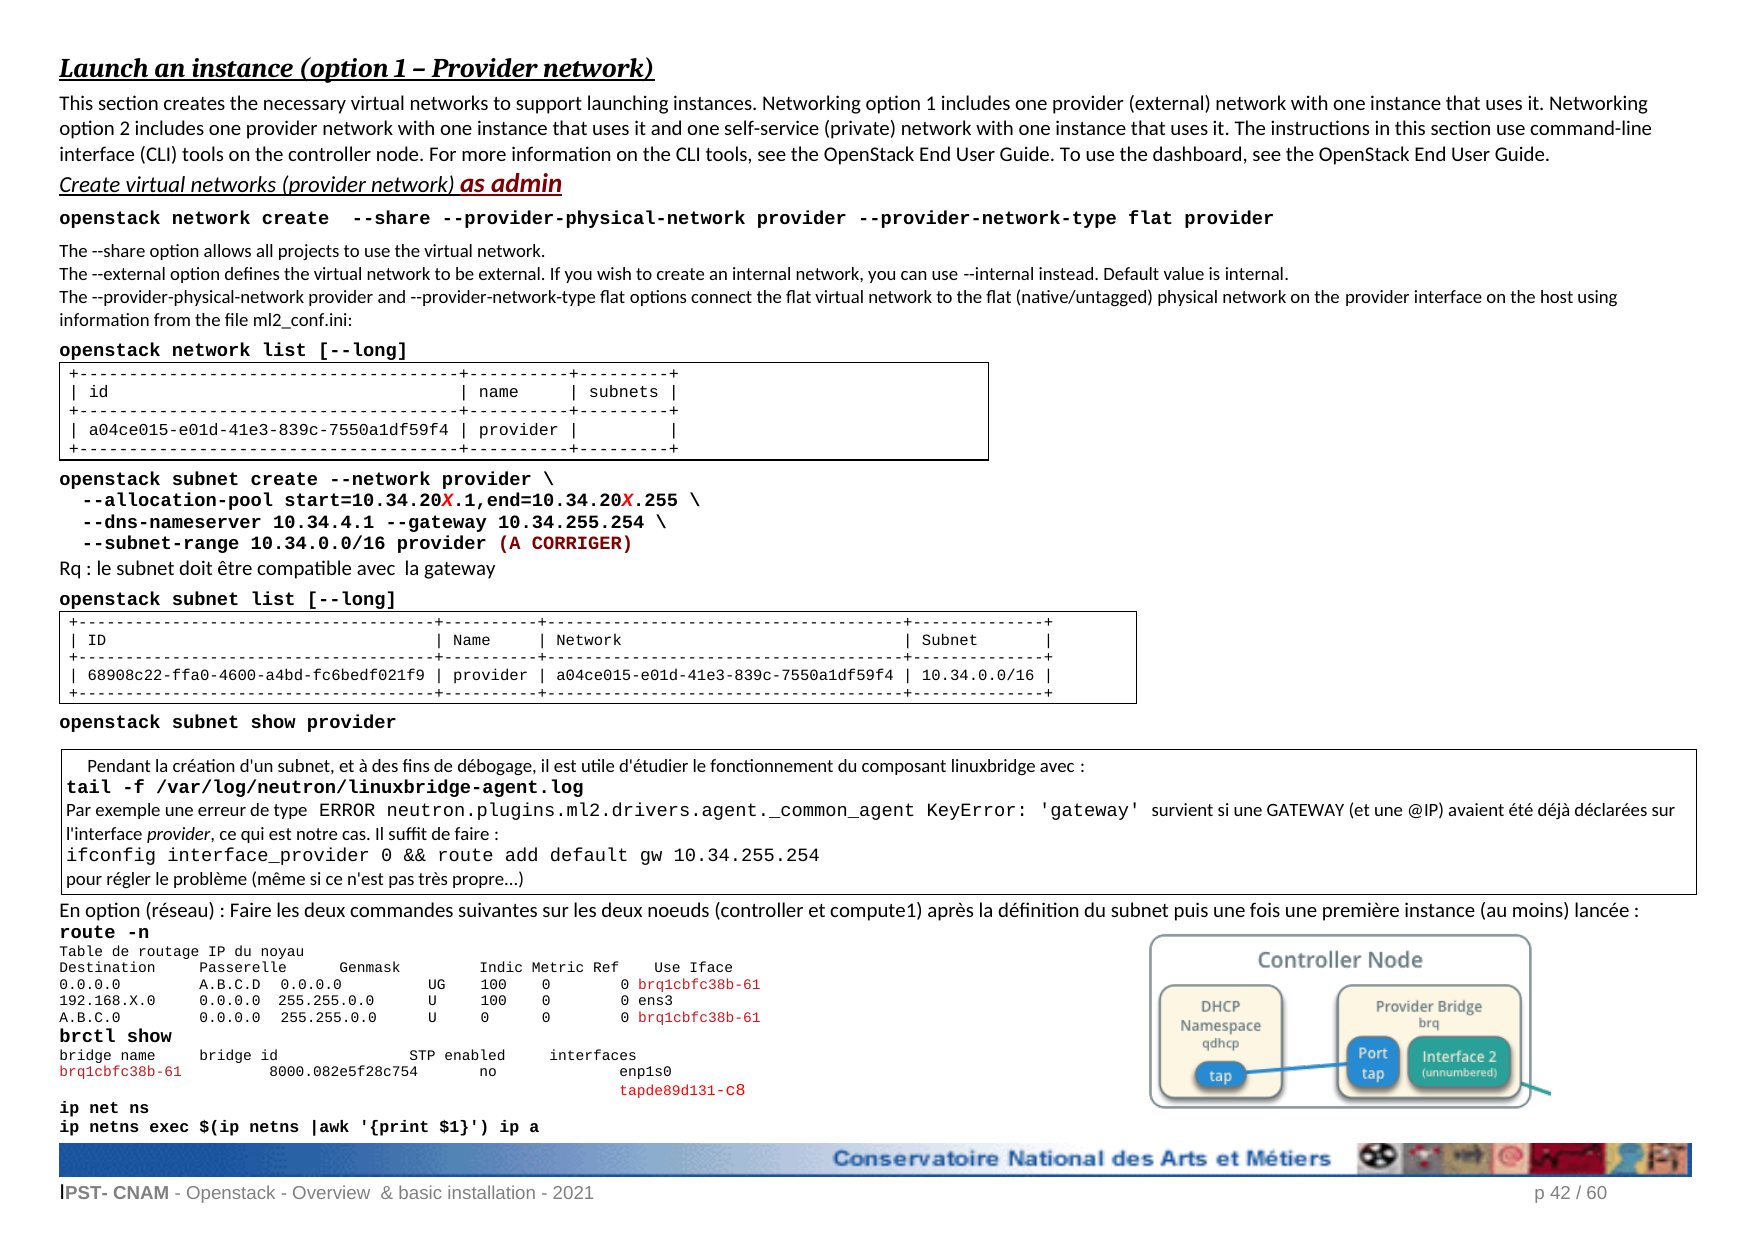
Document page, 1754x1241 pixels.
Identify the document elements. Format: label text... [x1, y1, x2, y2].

text route -n [59, 923, 1695, 944]
text [1552, 1010, 1695, 1027]
text Destination Passerelle Genmask Indic Metric Ref Use Iface [59, 961, 1147, 977]
text | a04ce015-e01d-41e3-839c-7550a1df59f4 | provider | | [60, 419, 988, 437]
text --allocation-pool start=10.34.20X.1,end=10.34.20X.255 \ [59, 491, 1695, 512]
text openstack subnet show provider [59, 713, 1695, 734]
text [1552, 1027, 1695, 1048]
text [1552, 944, 1695, 961]
text | ID | Name | Network | Subnet | [60, 629, 1136, 647]
text --subnet-range 10.34.0.0/16 provider (A CORRIGER) [59, 534, 1695, 555]
text Table de routage IP du noyau [59, 944, 1147, 961]
text The --share option allows all projects to use the virtual network. [59, 240, 1695, 263]
text The --external option defines the virtual network to be external. If you wish to create an internal network, you can use --internal instead. Default value is internal. [59, 263, 1695, 286]
picture [1147, 928, 1552, 1118]
text Rq : le subnet doit être compatible avec la gateway [59, 555, 1695, 580]
text bridge name bridge id STP enabled interfaces [59, 1048, 1147, 1064]
text openstack network create --share --provider-physical-network provider --provider-network-type flat provider [59, 209, 1695, 230]
text | 68908c22-ffa0-4600-a4bd-fc6bedf021f9 | provider | a04ce015-e01d-41e3-839c-7550a1df59f4 | 10.34.0.0/16 | [60, 664, 1136, 682]
text brq1cbfc38b-61 8000.082e5f28c754 no enp1s0 [59, 1064, 1147, 1081]
text En option (réseau) : Faire les deux commandes suivantes sur les deux noeuds (controller et compute1) après la définition du subnet puis une fois une première instance (au moins) lancée : [59, 897, 1695, 923]
text [1552, 961, 1695, 977]
text openstack subnet create --network provider \ [59, 470, 1695, 491]
text ip net ns [59, 1100, 1695, 1119]
text [1552, 1048, 1695, 1064]
text This section creates the necessary virtual networks to support launching instances. Networking option 1 includes one provider (external) network with one instance that uses it. Networking option 2 includes one provider network with one instance that uses it and one self-service (private) network with one instance that uses it. The instructions in this section use command-line interface (CLI) tools on the controller node. For more information on the CLI tools, see the OpenStack End User Guide. To use the dashboard, see the OpenStack End User Guide. [59, 90, 1695, 166]
text Create virtual networks (provider network) as admin [59, 166, 1695, 199]
text +--------------------------------------+----------+---------+ [60, 437, 988, 459]
text [1552, 1081, 1695, 1100]
text brctl show [59, 1027, 1147, 1048]
text openstack network list [--long] [59, 341, 1695, 362]
text tapde89d131-c8 [59, 1081, 1147, 1100]
text 192.168.X.0 0.0.0.0 255.255.0.0 U 100 0 0 ens3 [59, 994, 1147, 1010]
text [1552, 994, 1695, 1010]
text | id | name | subnets | [60, 381, 988, 400]
text +--------------------------------------+----------+--------------------------------------+--------------+ [60, 682, 1136, 703]
text A.B.C.0 0.0.0.0 255.255.0.0 U 0 0 0 brq1cbfc38b-61 [59, 1010, 1147, 1027]
text [1552, 1064, 1695, 1081]
text [1552, 977, 1695, 994]
text +--------------------------------------+----------+---------+ [60, 363, 988, 381]
text --dns-nameserver 10.34.4.1 --gateway 10.34.255.254 \ [59, 512, 1695, 534]
subtitle Launch an instance (option 1 – Provider network) [59, 53, 1695, 84]
text The --provider-physical-network provider and --provider-network-type flat options connect the flat virtual network to the flat (native/untagged) physical network on the provider interface on the host using information from the file ml2_conf.ini: [59, 286, 1695, 331]
text 0.0.0.0 A.B.C.D 0.0.0.0 UG 100 0 0 brq1cbfc38b-61 [59, 977, 1147, 994]
text +--------------------------------------+----------+--------------------------------------+--------------+ [60, 647, 1136, 664]
text ip netns exec $(ip netns |awk '{print $1}') ip a [59, 1119, 1695, 1138]
text +--------------------------------------+----------+--------------------------------------+--------------+ [60, 612, 1136, 629]
text openstack subnet list [--long] [59, 590, 1695, 611]
text +--------------------------------------+----------+---------+ [60, 400, 988, 419]
